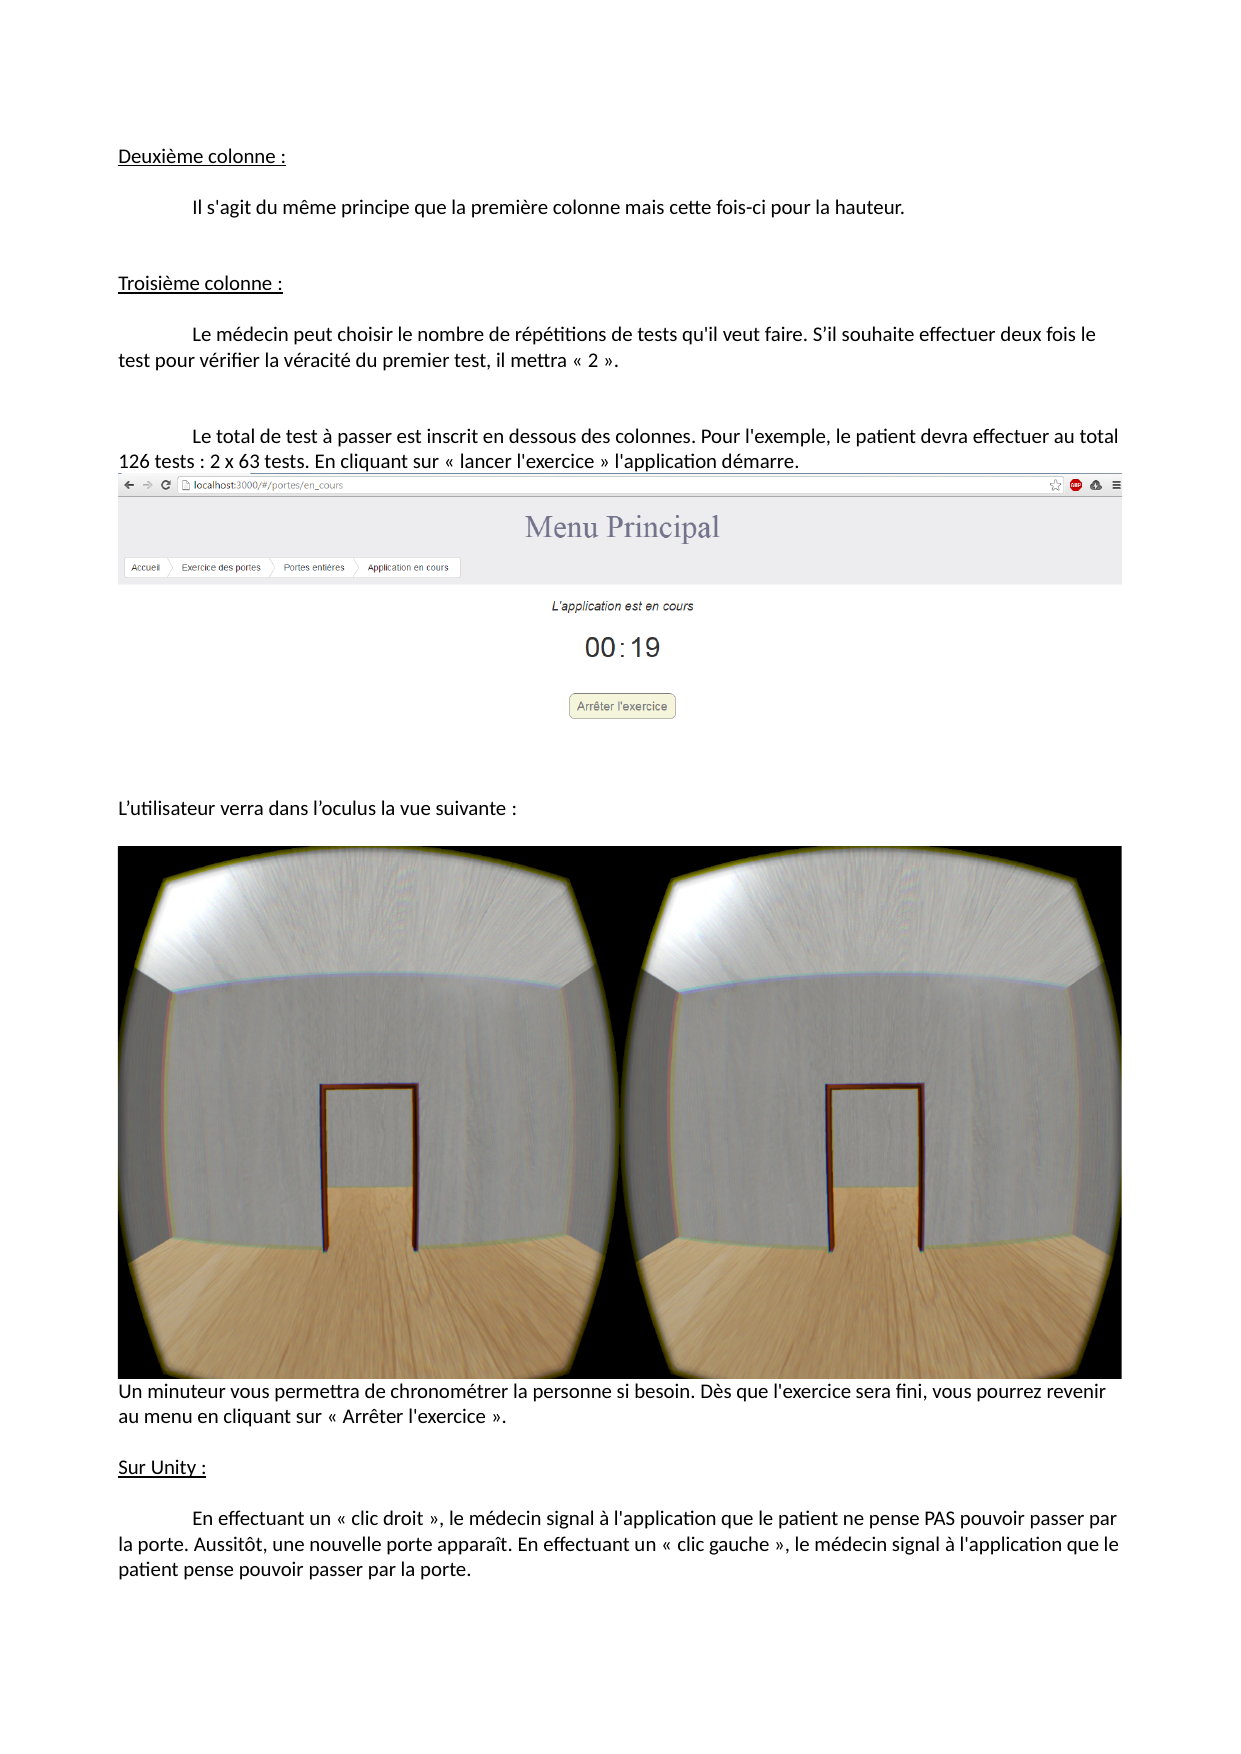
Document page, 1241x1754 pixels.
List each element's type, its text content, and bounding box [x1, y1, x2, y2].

text Sur Unity : [118, 1454, 1122, 1480]
text Deuxième colonne : [118, 143, 1122, 169]
text Troisième colonne : [118, 271, 1122, 296]
text Un minuteur vous permettra de chronométrer la personne si besoin. Dès que l'exercice sera fini, vous pourrez revenir au menu en cliquant sur « Arrêter l'exercice ». [118, 1379, 1122, 1429]
text L’utilisateur verra dans l’oculus la vue suivante : [118, 796, 1122, 821]
text Le total de test à passer est inscrit en dessous des colonnes. Pour l'exemple, le patient devra effectuer au total 126 tests : 2 x 63 tests. En cliquant sur « lancer l'exercice » l'application démarre. [118, 423, 1122, 473]
text Il s'agit du même principe que la première colonne mais cette fois-ci pour la hauteur. [118, 194, 1122, 220]
text Le médecin peut choisir le nombre de répétitions de tests qu'il veut faire. S’il souhaite effectuer deux fois le test pour vérifier la véracité du premier test, il mettra « 2 ». [118, 321, 1122, 372]
text En effectuant un « clic droit », le médecin signal à l'application que le patient ne pense PAS pouvoir passer par la porte. Aussitôt, une nouvelle porte apparaît. En effectuant un « clic gauche », le médecin signal à l'application que le patient pense pouvoir passer par la porte. [118, 1505, 1122, 1582]
